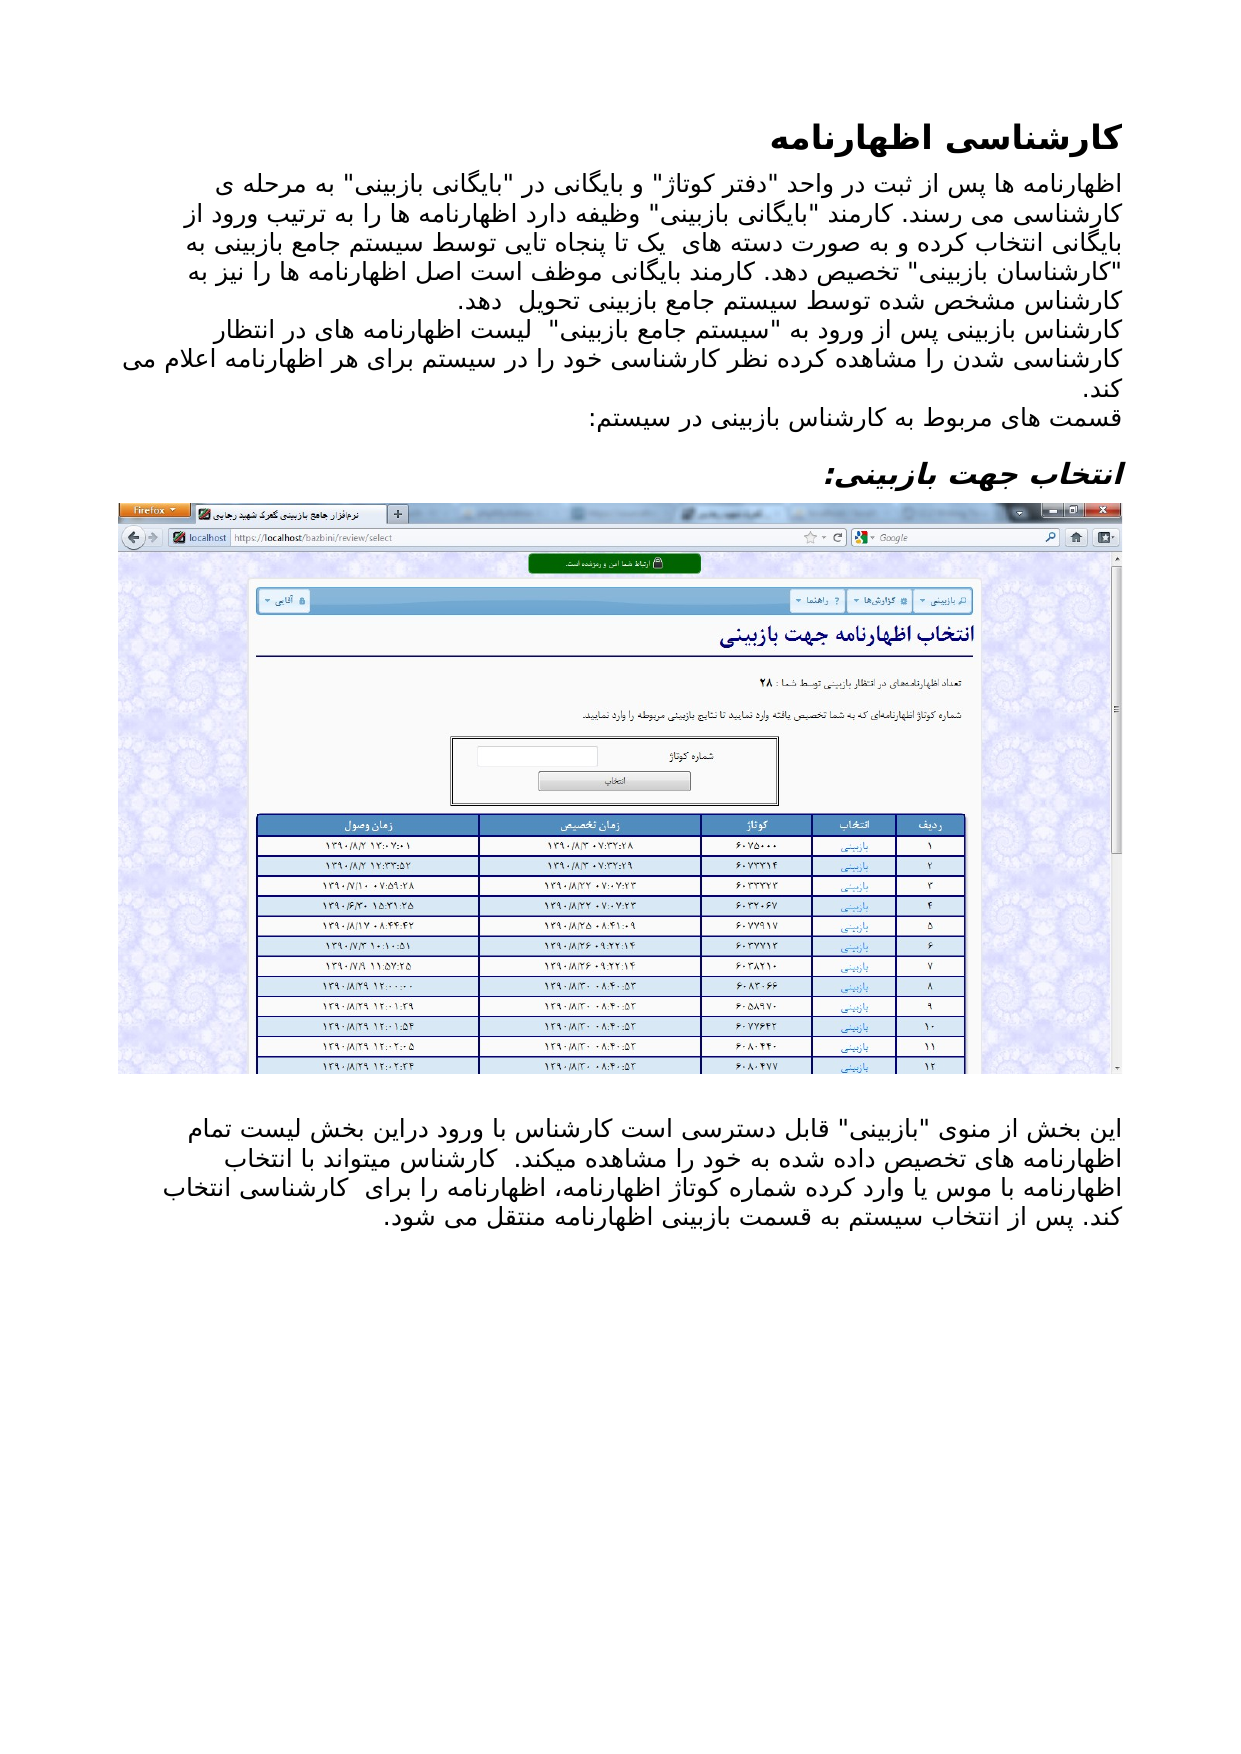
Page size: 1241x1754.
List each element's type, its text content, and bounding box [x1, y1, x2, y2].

subtitle انتخاب جهت بازبینی: [118, 457, 1122, 491]
text اظهارنامه ها پس از ثبت در واحد "دفتر کوتاژ" و بایگانی در "بایگانی بازبینی" به مرحله ی کارشناسی می رسند. کارمند "بایگانی بازبینی" وظیفه دارد اظهارنامه ها را به ترتیب ورود از بایگانی انتخاب کرده و به صورت دسته های یک تا پنجاه تایی توسط سیستم جامع بازبینی به "کارشناسان بازبینی" تخصیص دهد. کارمند بایگانی موظف است اصل اظهارنامه ها را نیز به کارشناس مشخص شده توسط سیستم جامع بازبینی تحویل دهد. [118, 170, 1122, 316]
picture [118, 503, 1123, 1074]
text کارشناس بازبینی پس از ورود به "سیستم جامع بازبینی" لیست اظهارنامه های در انتظار کارشناسی شدن را مشاهده کرده نظر کارشناسی خود را در سیستم برای هر اظهارنامه اعلام می کند. [118, 316, 1122, 403]
text قسمت های مربوط به کارشناس بازبینی در سیستم: [118, 403, 1122, 432]
text این بخش از منوی "بازبینی" قابل دسترسی است کارشناس با ورود دراین بخش لیست تمام اظهارنامه های تخصیص داده شده به خود را مشاهده میکند. کارشناس میتواند با انتخاب اظهارنامه با موس یا وارد کرده شماره کوتاژ اظهارنامه، اظهارنامه را برای کارشناسی انتخاب کند. پس از انتخاب سیستم به قسمت بازبینی اظهارنامه منتقل می شود. [118, 1114, 1122, 1231]
subtitle کارشناسی اظهارنامه [118, 118, 1122, 157]
